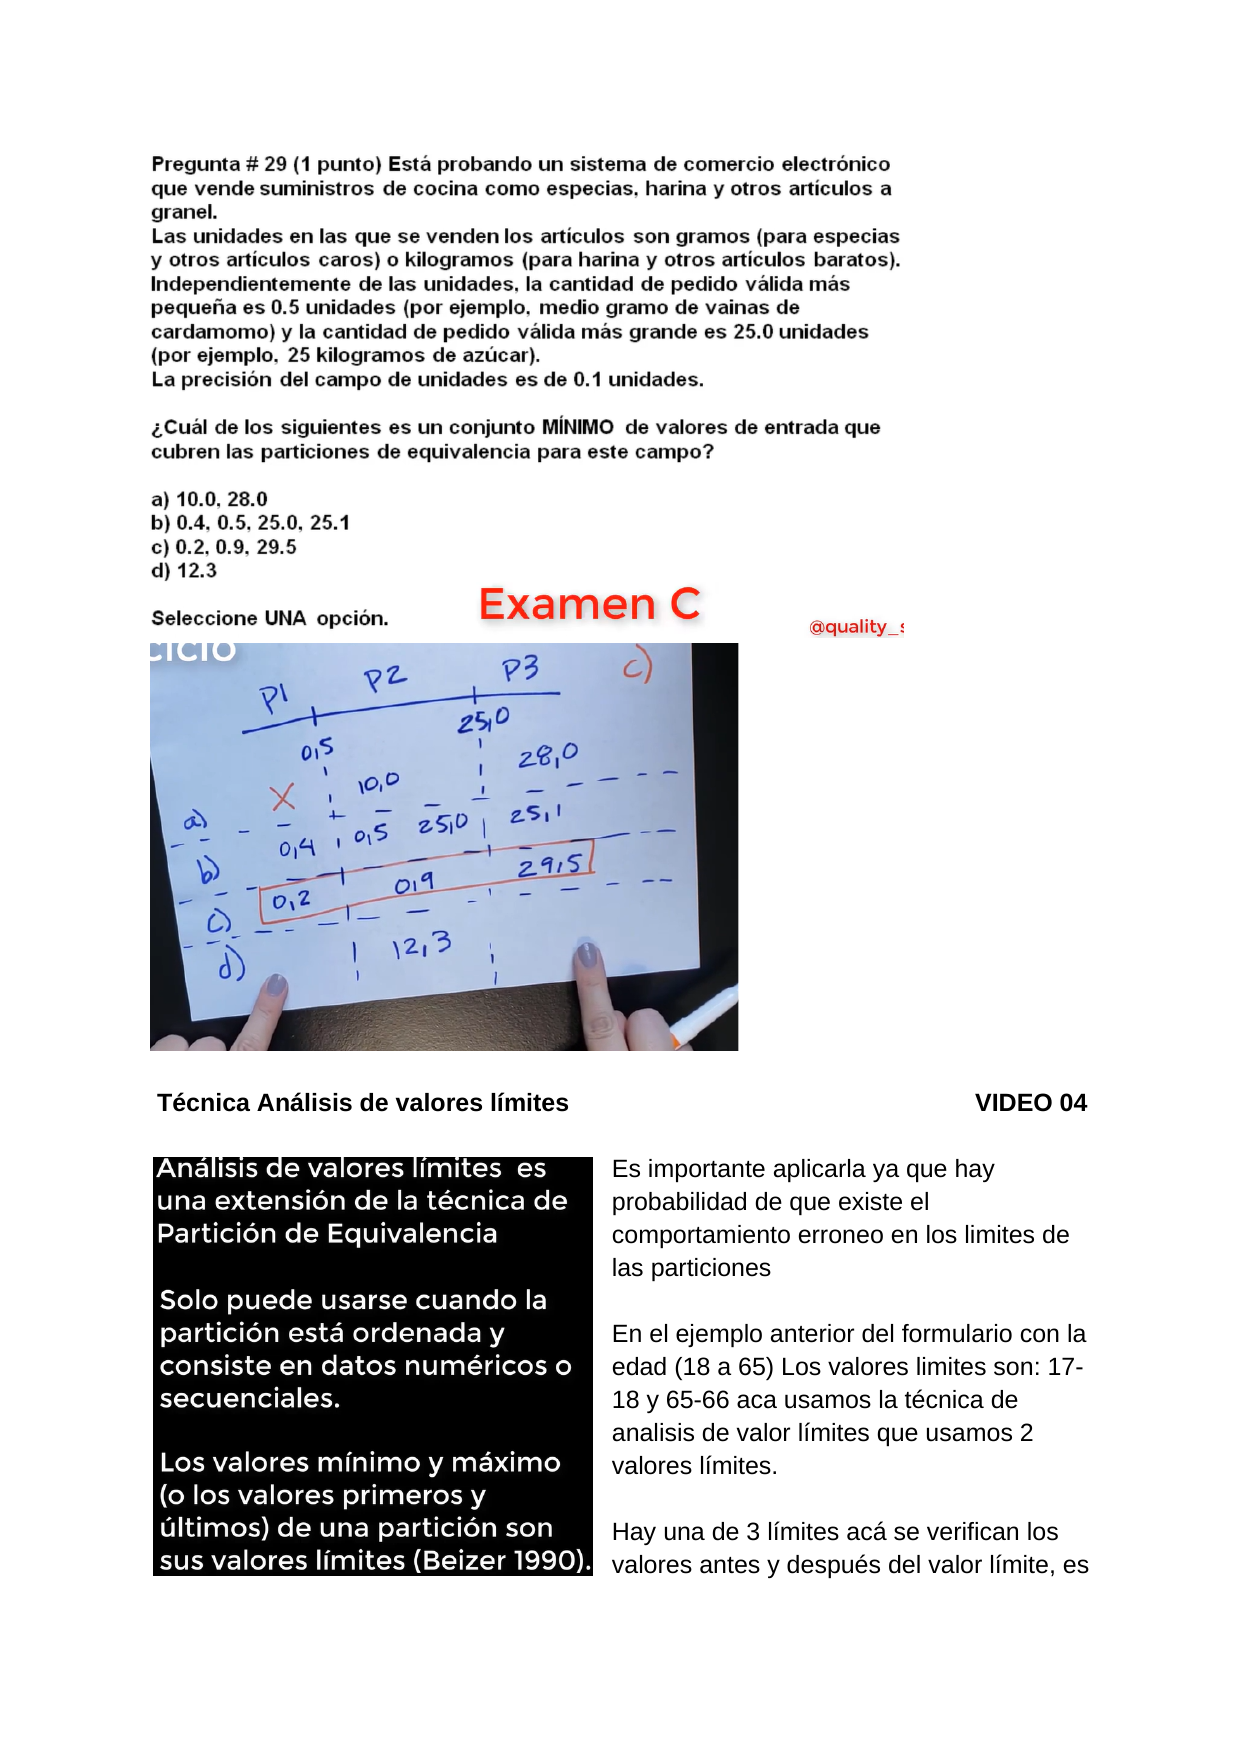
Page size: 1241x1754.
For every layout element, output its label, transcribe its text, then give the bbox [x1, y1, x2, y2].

picture [150, 643, 739, 1051]
text Es importante aplicarla ya que hay probabilidad de que existe el comportamiento erroneo en los limites de las particiones [150, 1154, 1090, 1282]
picture [153, 1157, 593, 1576]
text Hay una de 3 límites acá se verifican los valores antes y después del valor límite, es [150, 1517, 1090, 1579]
text Técnica Análisis de valores límites VIDEO 04 [150, 1088, 1090, 1117]
picture [150, 150, 904, 640]
text En el ejemplo anterior del formulario con la edad (18 a 65) Los valores limites son: 17-18 y 65-66 aca usamos la técnica de analisis de valor límites que usamos 2 valores límites. [593, 1319, 1090, 1480]
